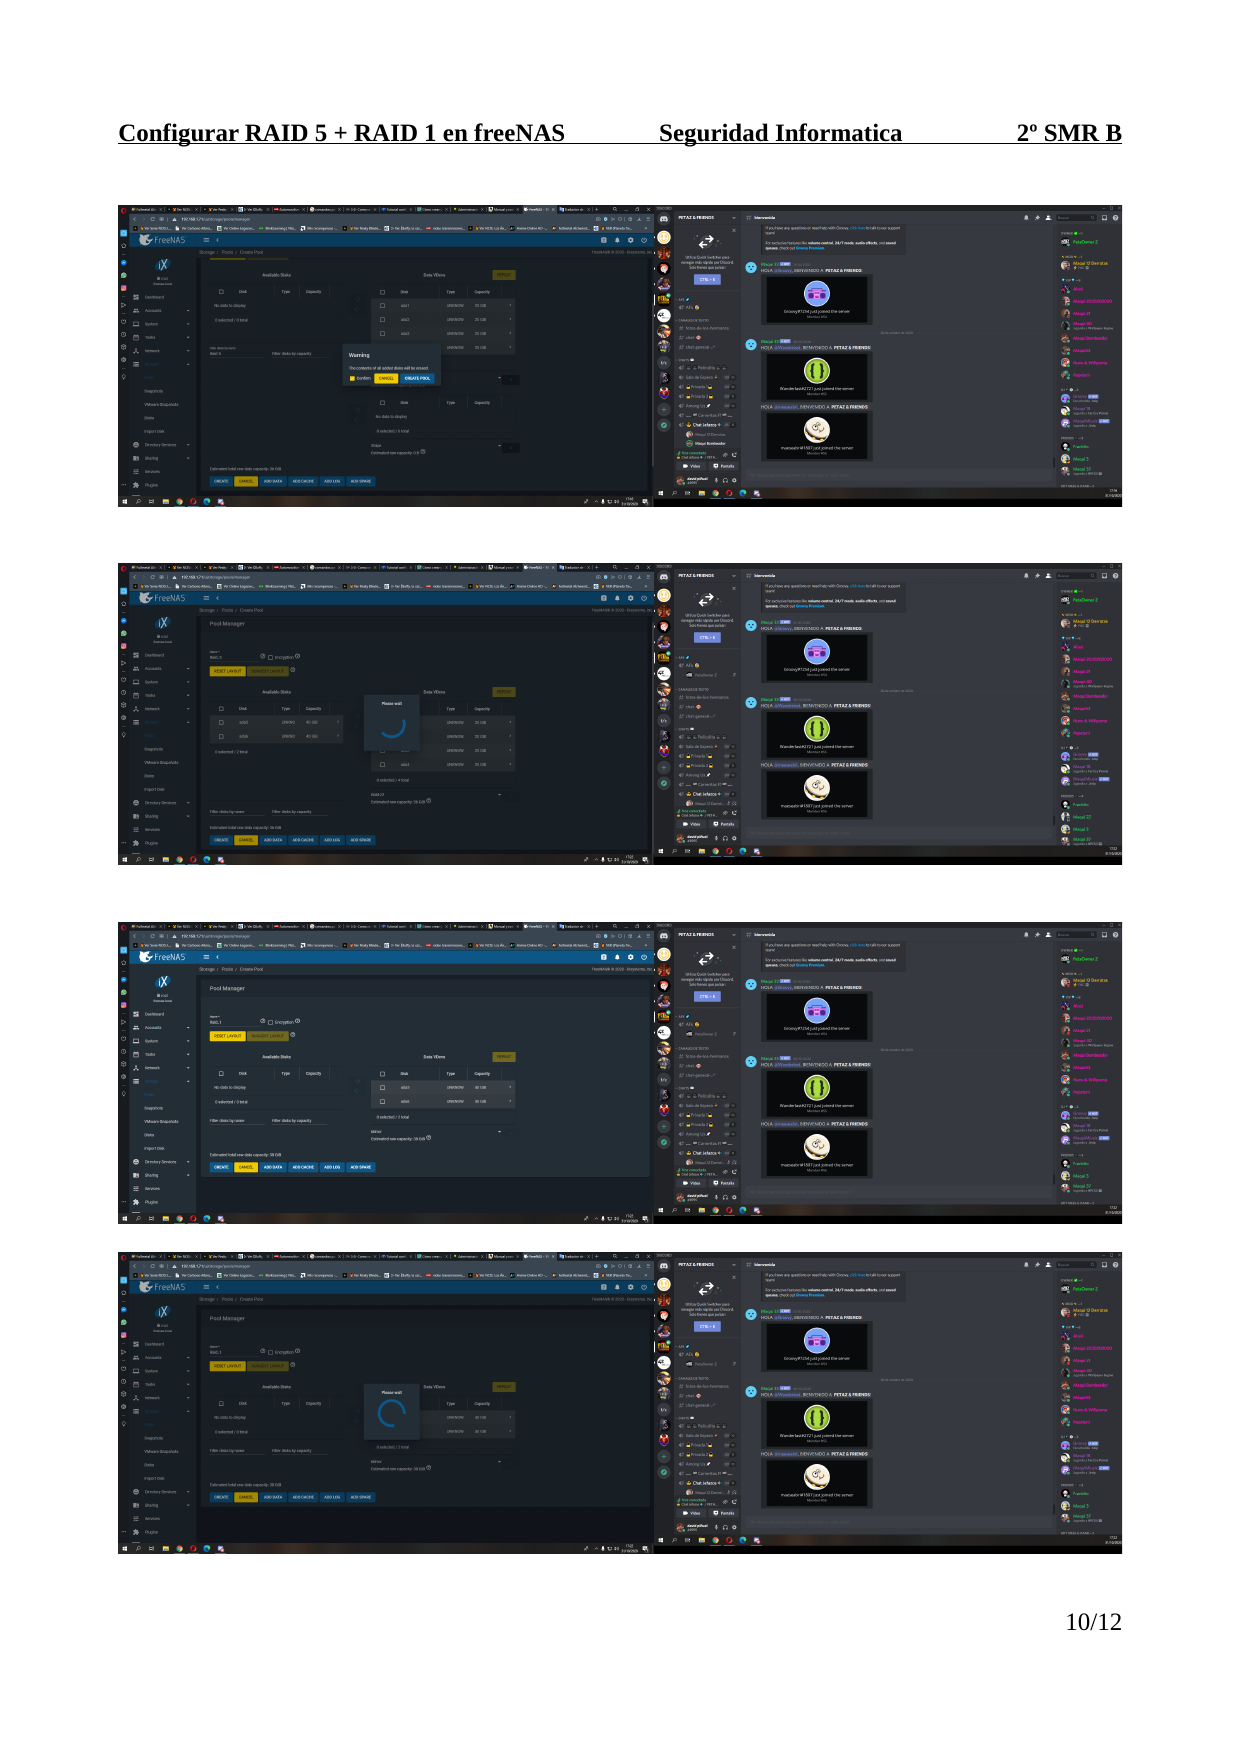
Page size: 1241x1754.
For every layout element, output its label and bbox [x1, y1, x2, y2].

picture [118, 1252, 1123, 1554]
picture [118, 563, 1123, 865]
picture [118, 205, 1123, 507]
picture [118, 922, 1123, 1224]
